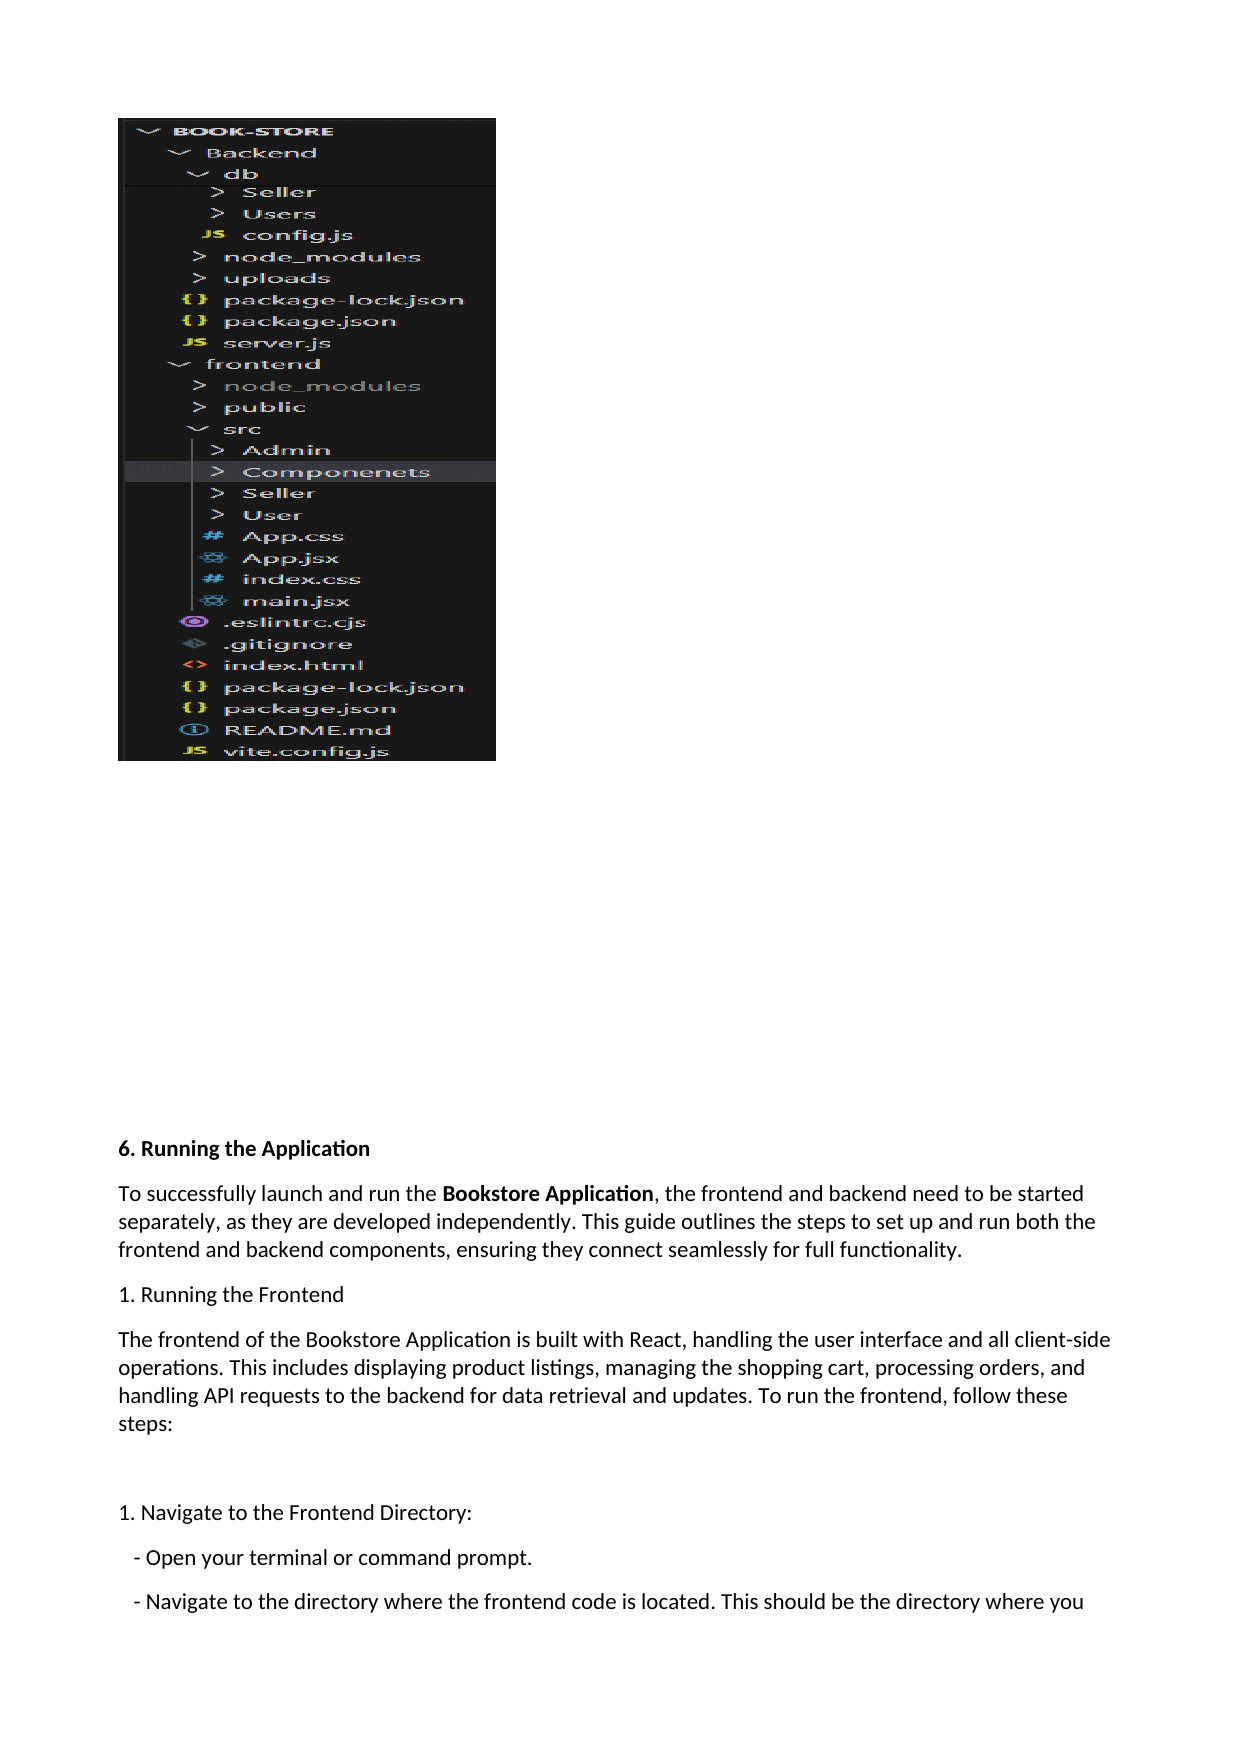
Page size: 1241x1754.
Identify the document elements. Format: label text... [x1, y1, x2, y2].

text 1. Running the Frontend [118, 1280, 1122, 1308]
text - Navigate to the directory where the frontend code is located. This should be the directory where you [118, 1587, 1122, 1616]
text The frontend of the Bookstore Application is built with React, handling the user interface and all client-side operations. This includes displaying product listings, managing the shopping cart, processing orders, and handling API requests to the backend for data retrieval and updates. To run the frontend, follow these steps: [118, 1325, 1122, 1437]
text - Open your terminal or command prompt. [118, 1543, 1122, 1571]
text To successfully launch and run the Bookstore Application, the frontend and backend need to be started separately, as they are developed independently. This guide outlines the steps to set up and run both the frontend and backend components, ensuring they connect seamlessly for full functionality. [118, 1179, 1122, 1263]
text 1. Navigate to the Frontend Directory: [118, 1498, 1122, 1526]
text 6. Running the Application [118, 1134, 1122, 1163]
